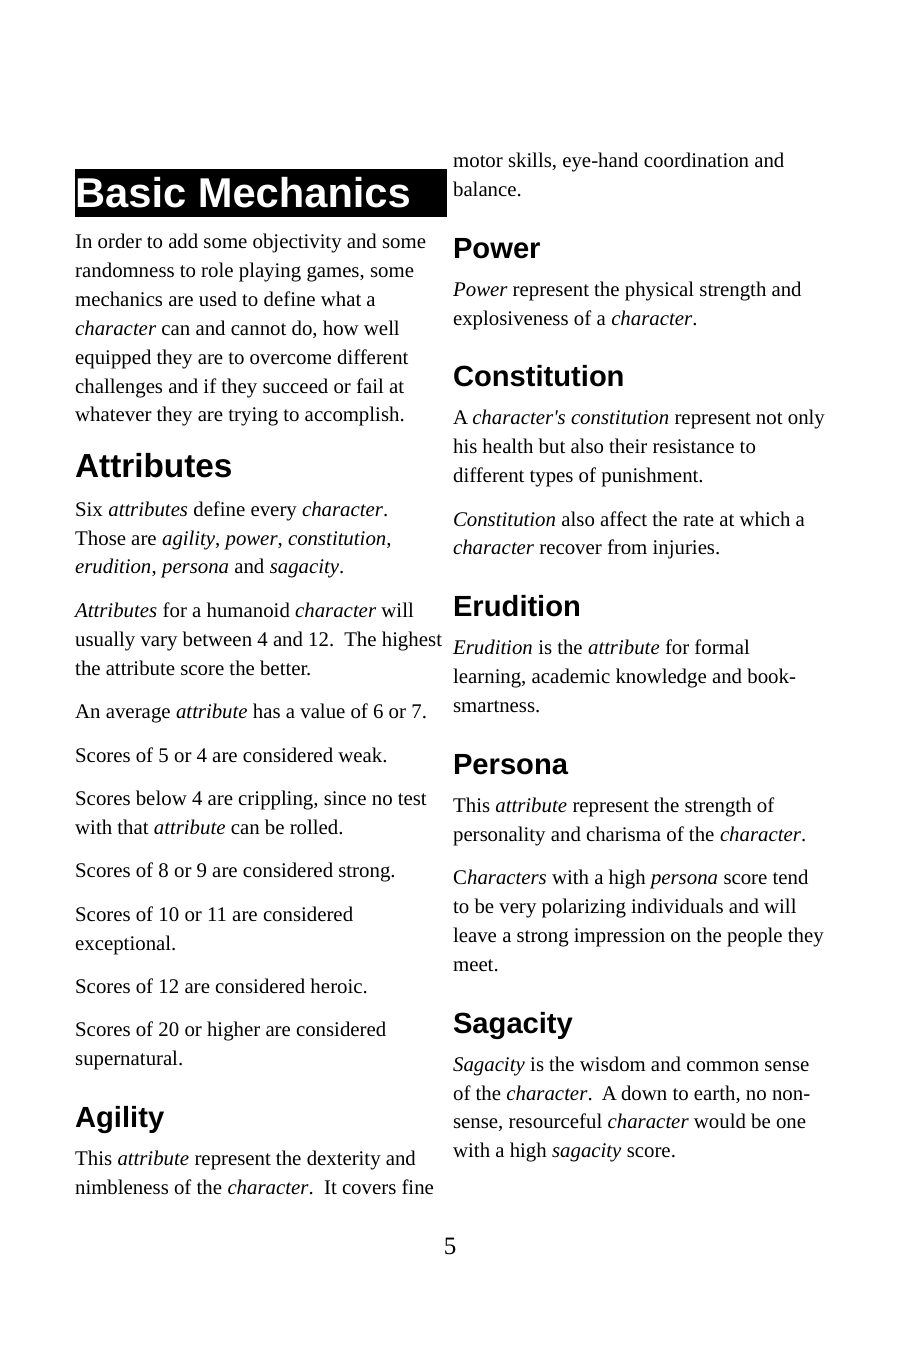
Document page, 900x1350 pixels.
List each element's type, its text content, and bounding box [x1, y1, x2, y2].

text Sagacity is the wisdom and common sense of the character. A down to earth, no non-sense, resourceful character would be one with a high sagacity score. [453, 1052, 825, 1162]
text In order to add some objectivity and some randomness to role playing games, some mechanics are used to define what a character can and cannot do, how well equipped they are to overcome different challenges and if they succeed or fail at whatever they are trying to accomplish. [75, 229, 447, 426]
text Constitution also affect the rate at which a character recover from injuries. [453, 507, 825, 559]
text This attribute represent the strength of personality and charisma of the character. [453, 793, 825, 846]
text Characters with a high persona score tend to be very polarizing individuals and will leave a strong impression on the people they meet. [453, 865, 825, 976]
text This attribute represent the dexterity and nimbleness of the character. It covers fine [75, 1146, 447, 1199]
subtitle Erudition [453, 589, 825, 623]
text motor skills, eye-hand coordination and balance. [453, 148, 825, 201]
text A character's constitution represent not only his health but also their resistance to different types of punishment. [453, 406, 825, 487]
text Scores of 5 or 4 are considered weak. [75, 742, 447, 767]
subtitle Power [453, 231, 825, 264]
subtitle Basic Mechanics [75, 169, 447, 217]
text Scores of 12 are considered heroic. [75, 974, 447, 998]
subtitle Sagacity [453, 1006, 825, 1039]
subtitle Persona [453, 747, 825, 781]
text Scores below 4 are crippling, since no test with that attribute can be rolled. [75, 786, 447, 839]
subtitle Agility [75, 1100, 447, 1134]
text An average attribute has a value of 6 or 7. [75, 699, 447, 723]
subtitle Attributes [75, 446, 447, 484]
subtitle Constitution [453, 359, 825, 393]
text Power represent the physical strength and explosiveness of a character. [453, 277, 825, 330]
text Scores of 20 or higher are considered supernatural. [75, 1017, 447, 1070]
text Scores of 10 or 11 are considered exceptional. [75, 902, 447, 954]
text Scores of 8 or 9 are considered strong. [75, 858, 447, 882]
text Attributes for a humanoid character will usually vary between 4 and 12. The highest the attribute score the better. [75, 598, 447, 680]
text Erudition is the attribute for formal learning, academic knowledge and book-smartness. [453, 635, 825, 717]
text Six attributes define every character. Those are agility, power, constitution, erudition, persona and sagacity. [75, 497, 447, 578]
